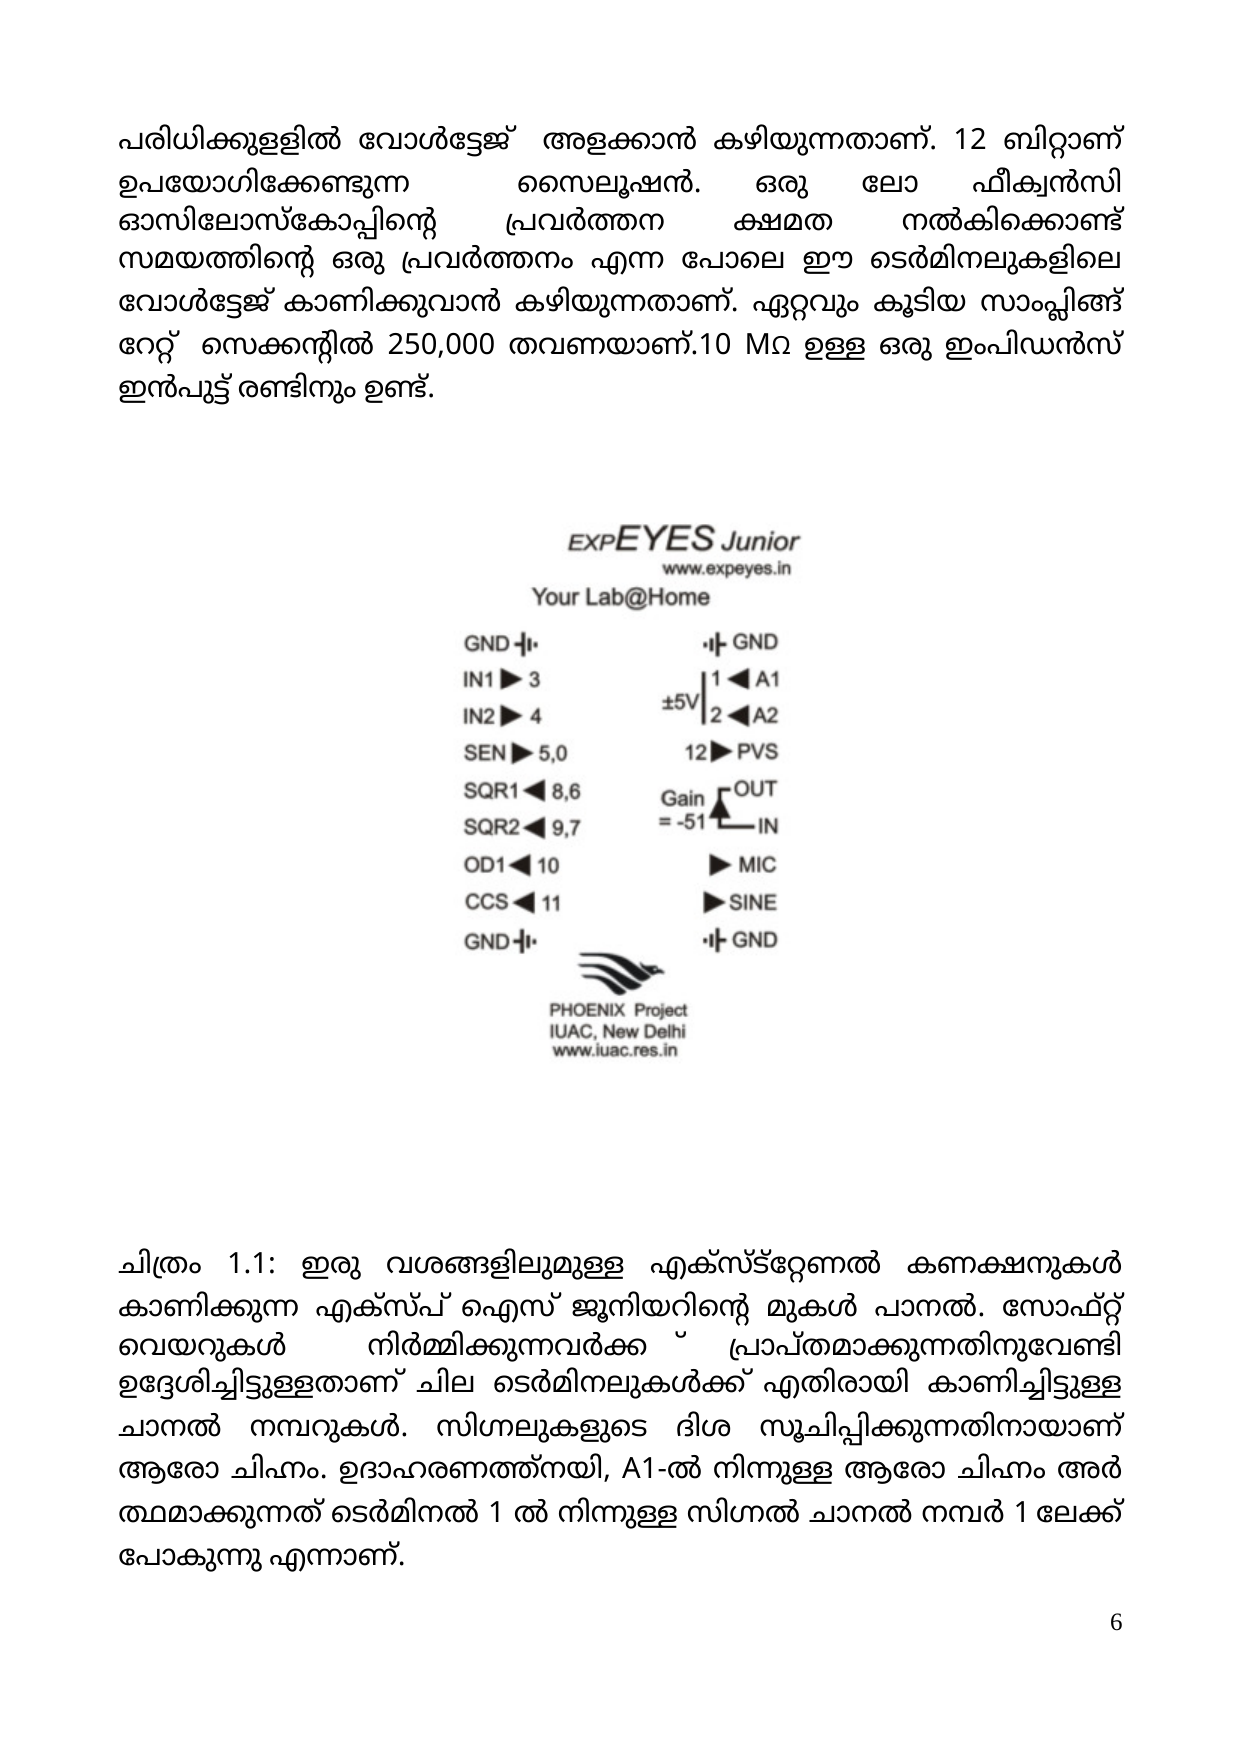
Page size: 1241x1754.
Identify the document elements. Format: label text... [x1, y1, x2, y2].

text പരിധിക്കുളളില്‍ വോള്‍ട്ടേജ് അളക്കാന്‍ കഴിയുന്നതാണ്. 12 ബിറ്റാണ് ഉപയോഗിക്കേണ്ടുന്ന സൈലൂഷന്‍. ഒരു ലോ ഫീക്വന്‍സി ഓസിലോസ്കോപ്പിന്റെ പ്രവര്‍ത്തന ക്ഷമത നല്‍കിക്കൊണ്ട് സമയത്തിന്റെ ഒരു പ്രവര്‍ത്തനം എന്ന പോലെ ഈ ടെര്‍മിനലുകളിലെ വോള്‍ട്ടേജ് കാണിക്കുവാന്‍ കഴിയുന്നതാണ്. ഏറ്റവും കൂടിയ സാംപ്ലിങ്ങ് റേറ്റ് സെക്കന്റില്‍ 250,000 തവണയാണ്.10 MΩ ഉള്ള ഒരു ഇംപിഡന്‍സ് ഇന്‍പുട്ട് രണ്ടിനും ഉണ്ട്. [118, 118, 1122, 409]
text ചിത്രം 1.1: ഇരു വശങ്ങളിലുമുള്ള എക്സ്ട്റ്റേണല്‍ കണക്ഷനുകള്‍ കാണിക്കുന്ന എക്സ്പ് ഐസ് ജൂനിയറിന്റെ മുകള്‍ പാനല്‍. സോഫ്റ്റ് വെയറുകള്‍ നിര്‍മ്മിക്കുന്നവര്‍ക്ക് പ്രാപ്തമാക്കുന്നതിനുവേണ്ടി ഉദ്ദേശിച്ചിട്ടുള്ളതാണ് ചില ടെര്‍മിനലുകള്‍ക്ക് എതിരായി കാണിച്ചിട്ടുള്ള ചാനല്‍ നമ്പറുകള്‍. സിഗ്നലുകളുടെ ദിശ സൂചിപ്പിക്കുന്നതിനായാണ് ആരോ ചിഹ്നം. ഉദാഹരണത്ത്നയി, A1-ല്‍ നിന്നുള്ള ആരോ ചിഹ്നം അര്‍ത്ഥമാക്കുന്നത് ടെര്‍മിനല്‍ 1 ല്‍ നിന്നുള്ള സിഗ്നല്‍ ചാനല്‍ നമ്പര്‍ 1ലേക്ക് പോകുന്നു എന്നാണ്. [118, 1243, 1122, 1577]
picture [358, 439, 885, 1074]
